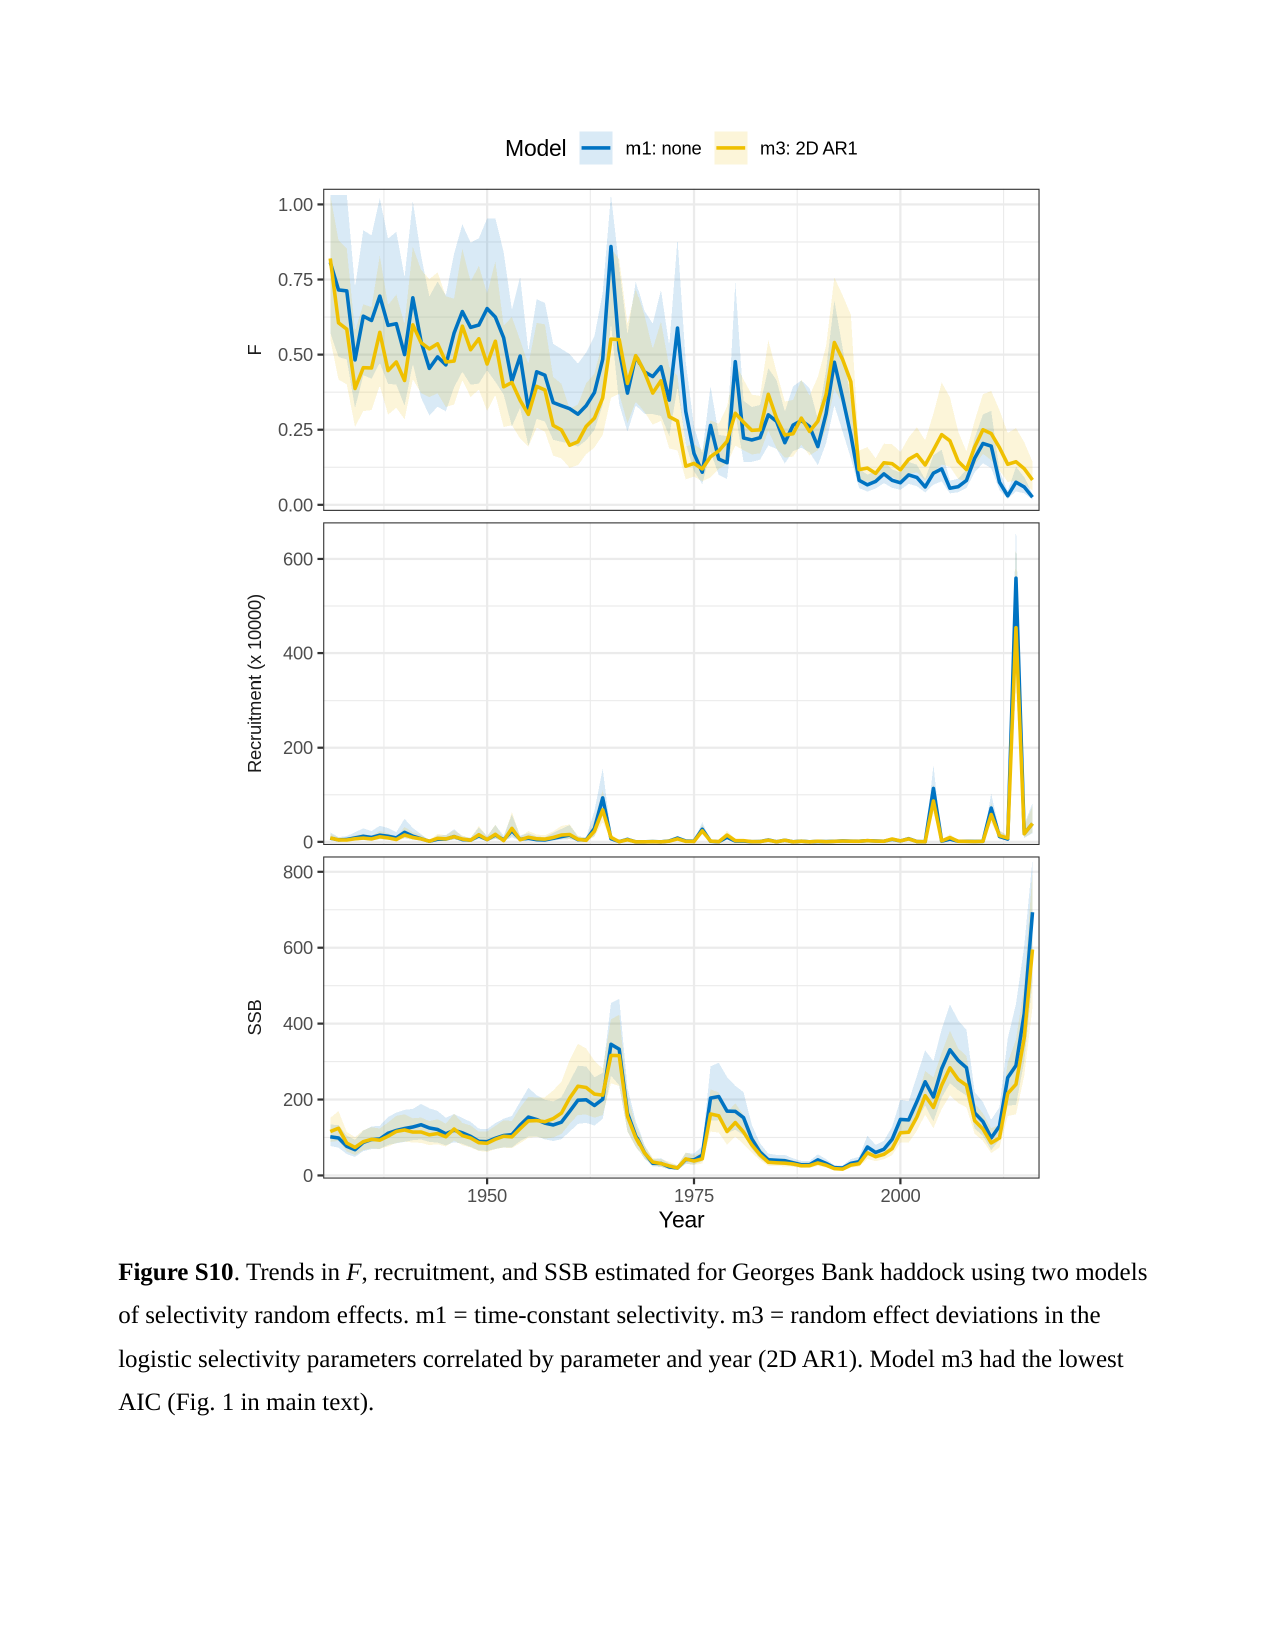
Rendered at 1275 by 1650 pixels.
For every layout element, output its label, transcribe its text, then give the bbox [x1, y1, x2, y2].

picture [225, 118, 1050, 1244]
text Figure S10. Trends in F, recruitment, and SSB estimated for Georges Bank haddock using two models of selectivity random effects. m1 = time-constant selectivity. m3 = random effect deviations in the logistic selectivity parameters correlated by parameter and year (2D AR1). Model m3 had the lowest AIC (Fig. 1 in main text). [118, 1257, 1157, 1416]
